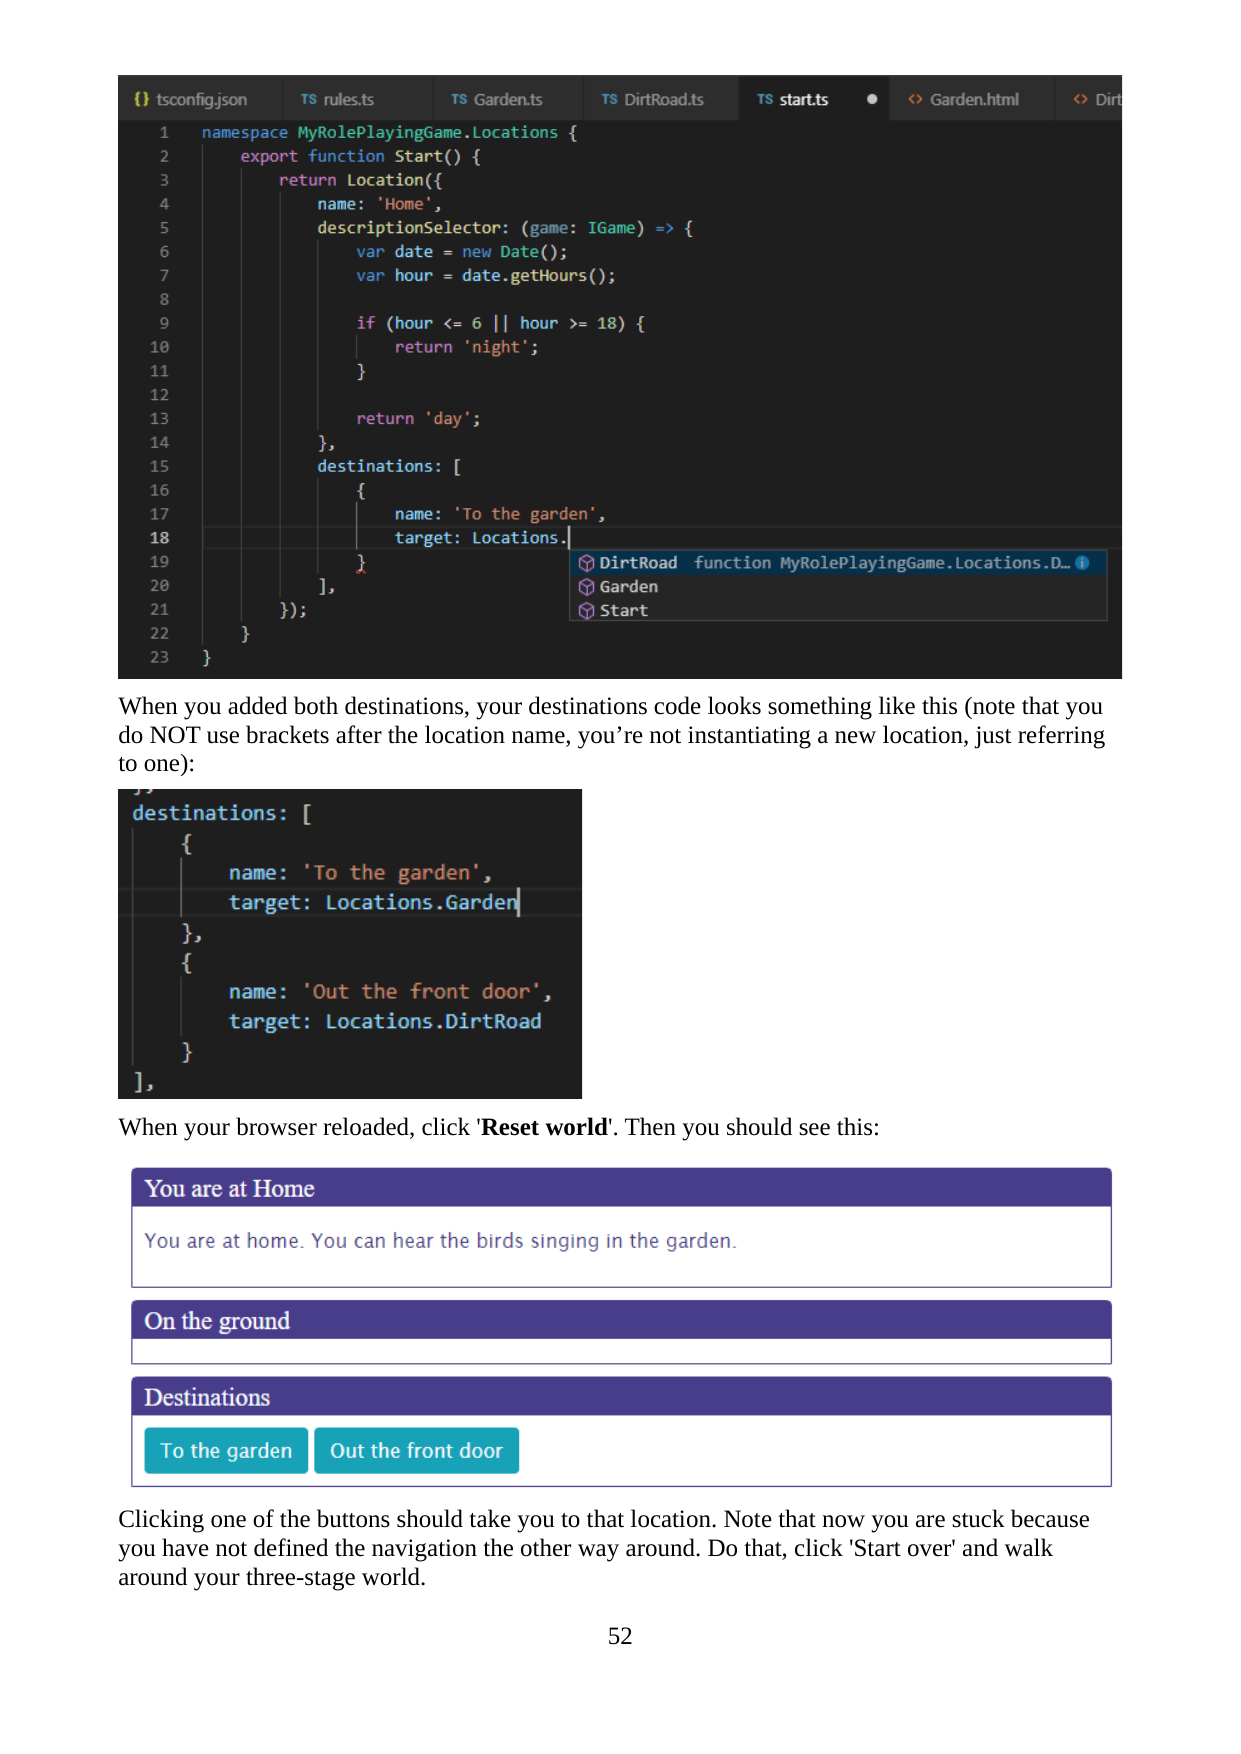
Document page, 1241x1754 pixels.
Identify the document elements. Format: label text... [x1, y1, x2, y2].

text When you added both destinations, your destinations code looks something like this (note that you do NOT use brackets after the location name, you’re not instantiating a new location, just referring to one): [118, 691, 1122, 777]
text Clicking one of the buttons should take you to that location. Note that now you are stuck because you have not defined the navigation the other way around. Do that, click 'Start over' and walk around your three-stage world. [118, 1504, 1122, 1591]
text When your browser reloaded, click 'Reset world'. Then you should see this: [118, 1112, 1122, 1140]
